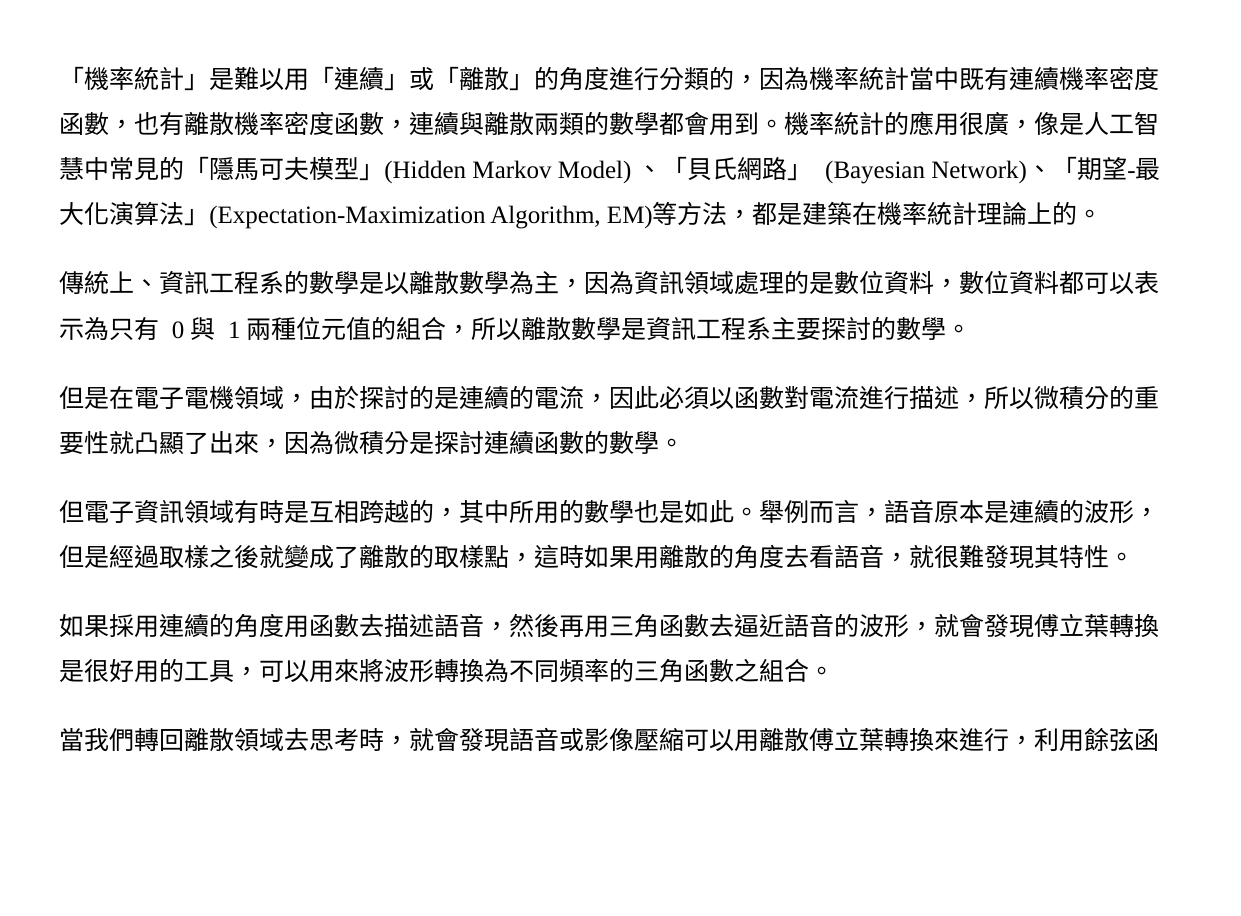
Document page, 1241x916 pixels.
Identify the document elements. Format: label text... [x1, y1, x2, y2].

text 但電子資訊領域有時是互相跨越的，其中所用的數學也是如此。舉例而言，語音原本是連續的波形，但是經過取樣之後就變成了離散的取樣點，這時如果用離散的角度去看語音，就很難發現其特性。 [59, 492, 1181, 574]
text 「機率統計」是難以用「連續」或「離散」的角度進行分類的，因為機率統計當中既有連續機率密度函數，也有離散機率密度函數，連續與離散兩類的數學都會用到。機率統計的應用很廣，像是人工智慧中常見的「隱馬可夫模型」(Hidden Markov Model) 、「貝氏網路」 (Bayesian Network)、「期望-最大化演算法」(Expectation-Maximization Algorithm, EM)等方法，都是建築在機率統計理論上的。 [59, 59, 1181, 231]
text 如果採用連續的角度用函數去描述語音，然後再用三角函數去逼近語音的波形，就會發現傅立葉轉換是很好用的工具，可以用來將波形轉換為不同頻率的三角函數之組合。 [59, 606, 1181, 688]
text 傳統上、資訊工程系的數學是以離散數學為主，因為資訊領域處理的是數位資料，數位資料都可以表示為只有 0 與 1 兩種位元值的組合，所以離散數學是資訊工程系主要探討的數學。 [59, 264, 1181, 345]
text 當我們轉回離散領域去思考時，就會發現語音或影像壓縮可以用離散傅立葉轉換來進行，利用餘弦函 [59, 721, 1181, 757]
text 但是在電子電機領域，由於探討的是連續的電流，因此必須以函數對電流進行描述，所以微積分的重要性就凸顯了出來，因為微積分是探討連續函數的數學。 [59, 378, 1181, 459]
